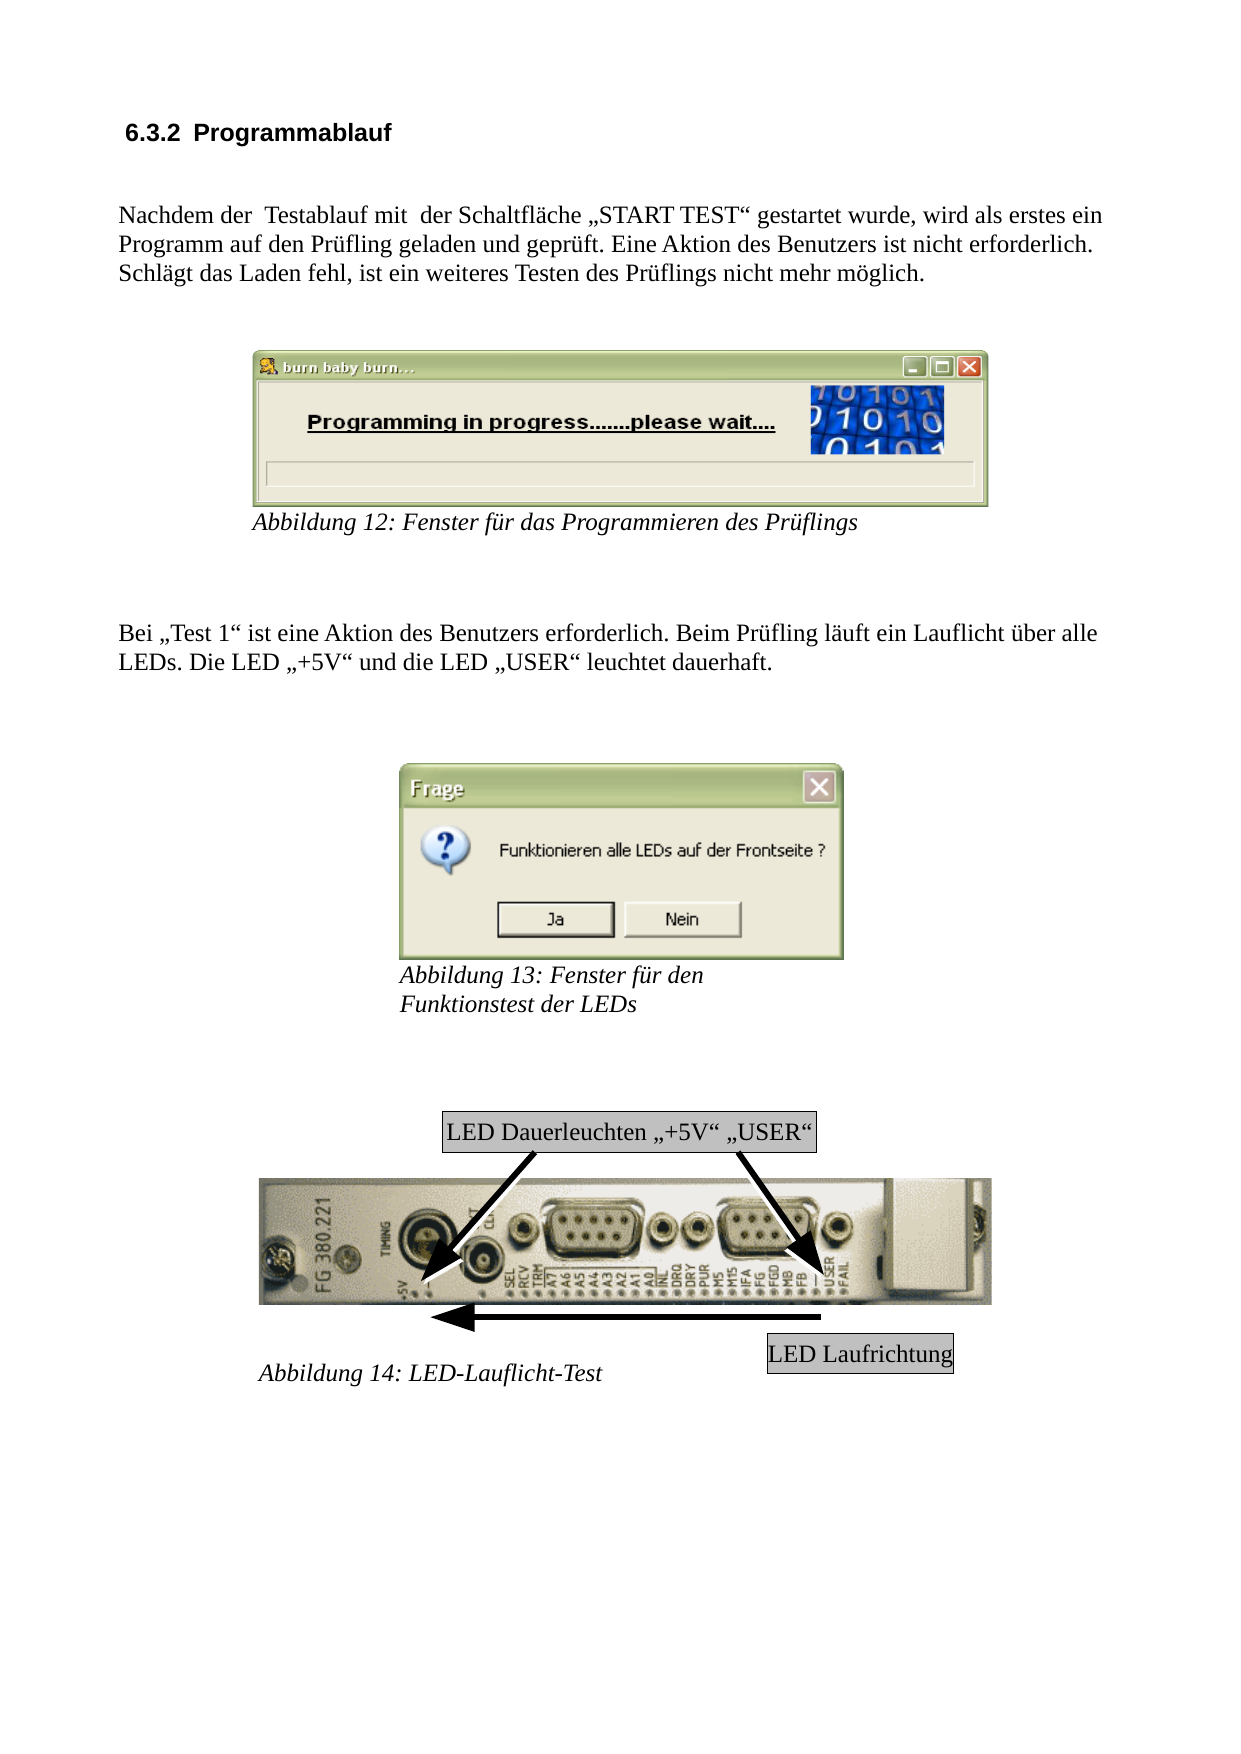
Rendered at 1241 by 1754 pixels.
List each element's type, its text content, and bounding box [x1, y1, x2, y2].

subtitle Programmablauf [118, 118, 1122, 147]
picture [252, 350, 989, 507]
text Abbildung 14: LED-Lauflicht-Test [259, 1358, 991, 1387]
text Nachdem der Testablauf mit der Schaltfläche „START TEST“ gestartet wurde, wird als erstes ein Programm auf den Prüfling geladen und geprüft. Eine Aktion des Benutzers ist nicht erforderlich. Schlägt das Laden fehl, ist ein weiteres Testen des Prüflings nicht mehr möglich. [118, 201, 1122, 287]
picture [258, 1178, 992, 1305]
text Abbildung 12: Fenster für das Programmieren des Prüflings [252, 507, 988, 535]
picture [399, 763, 844, 960]
text Bei „Test 1“ ist eine Aktion des Benutzers erforderlich. Beim Prüfling läuft ein Lauflicht über alle LEDs. Die LED „+5V“ und die LED „USER“ leuchtet dauerhaft. [118, 618, 1122, 675]
text Abbildung 13: Fenster für den Funktionstest der LEDs [399, 960, 843, 1018]
